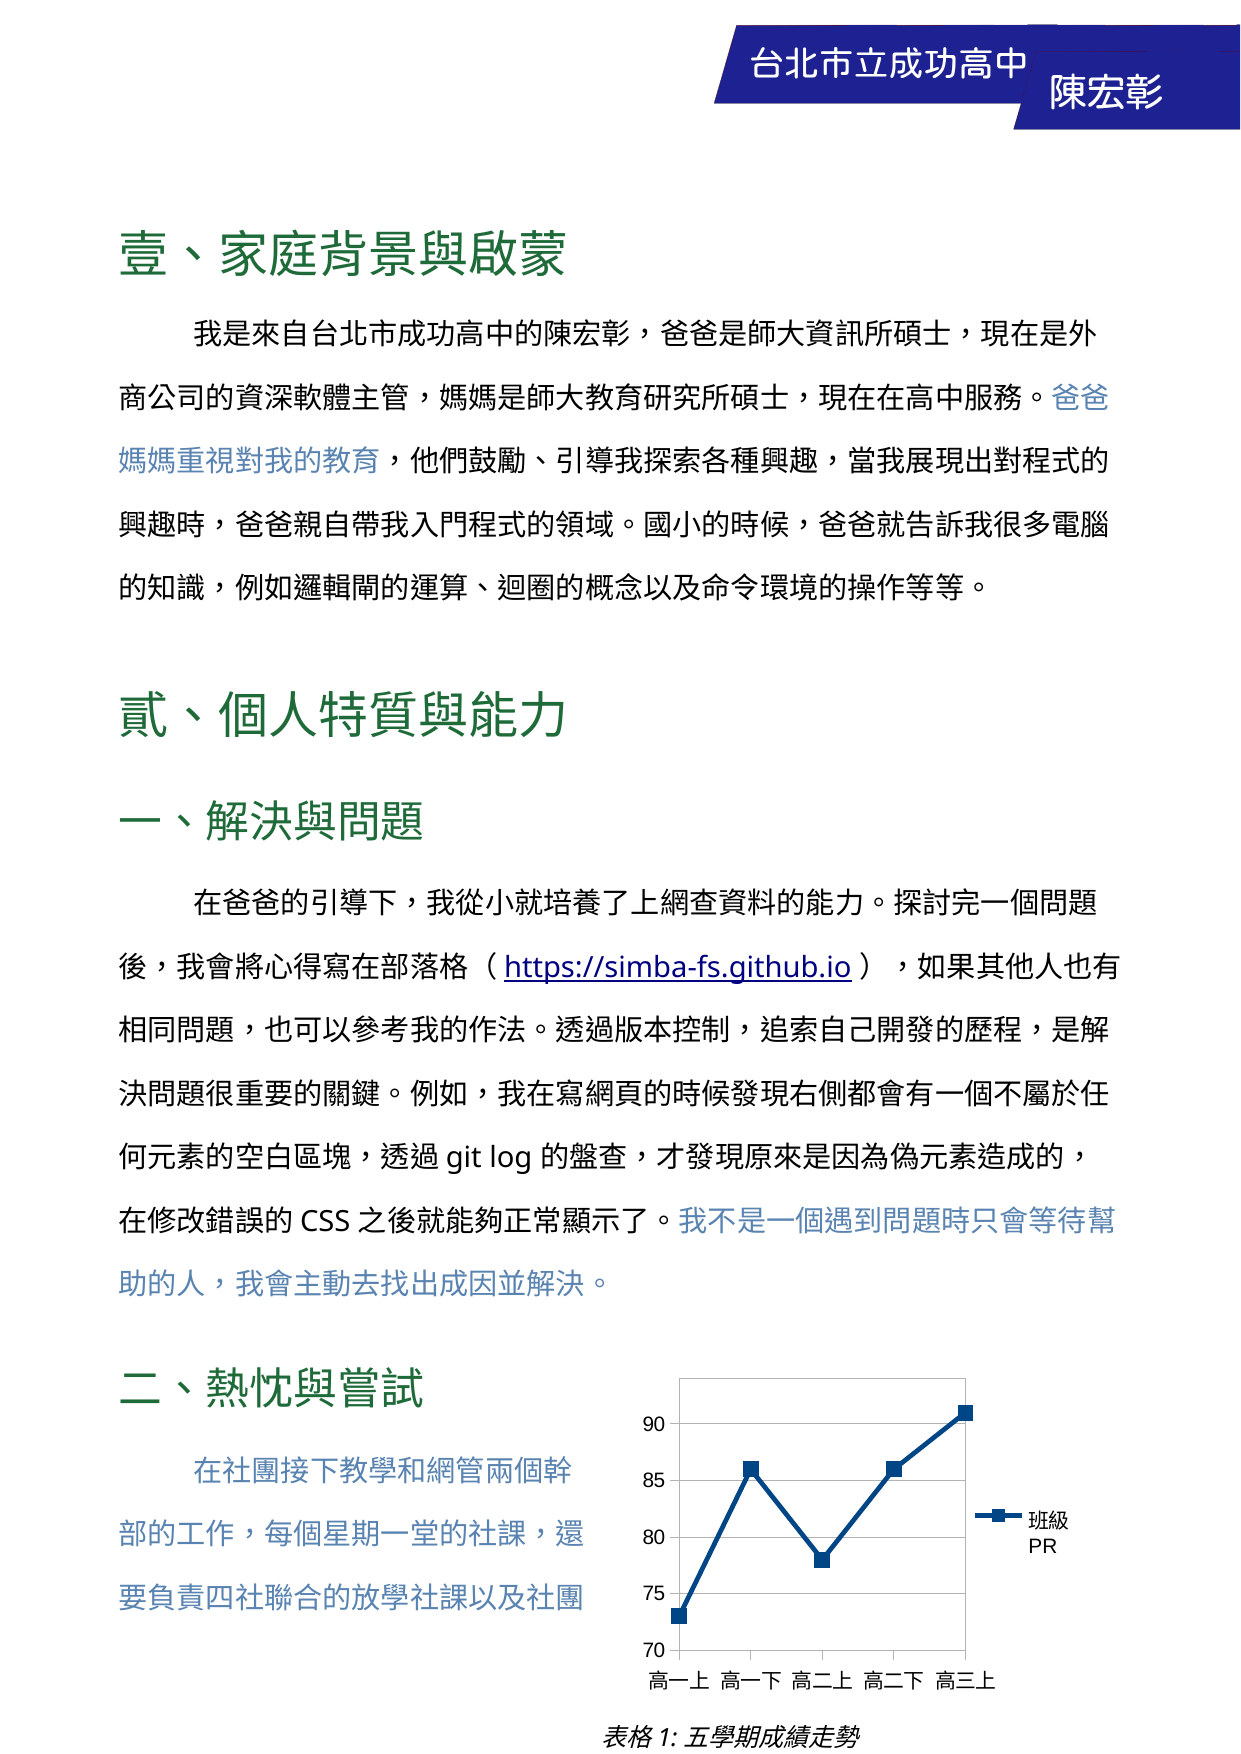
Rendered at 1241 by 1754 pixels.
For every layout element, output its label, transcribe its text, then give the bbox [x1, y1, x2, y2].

subtitle [1097, 1354, 1122, 1417]
text 表格 1: 五學期成績走勢 [601, 1363, 1097, 1754]
picture [0, 2, 1241, 154]
subtitle 二、熱忱與嘗試 [118, 1354, 601, 1417]
subtitle 貳、個人特質與能力 [118, 675, 1122, 747]
text [601, 1350, 1097, 1363]
text 我是來自台北市成功高中的陳宏彰，爸爸是師大資訊所碩士，現在是外商公司的資深軟體主管，媽媽是師大教育研究所碩士，現在在高中服務。爸爸媽媽重視對我的教育，他們鼓勵、引導我探索各種興趣，當我展現出對程式的興趣時，爸爸親自帶我入門程式的領域。國小的時候，爸爸就告訴我很多電腦的知識，例如邏輯閘的運算、迴圈的概念以及命令環境的操作等等。 [118, 311, 1122, 607]
subtitle 壹、家庭背景與啟蒙 [118, 214, 1122, 287]
text [1097, 1447, 1122, 1616]
subtitle 一、解決與問題 [118, 786, 1122, 850]
text 在社團接下教學和網管兩個幹部的工作，每個星期一堂的社課，還要負責四社聯合的放學社課以及社團 [118, 1447, 601, 1616]
text 在爸爸的引導下，我從小就培養了上網查資料的能力。探討完一個問題後，我會將心得寫在部落格（ https://simba-fs.github.io ），如果其他人也有相同問題，也可以參考我的作法。透過版本控制，追索自己開發的歷程，是解決問題很重要的關鍵。例如，我在寫網頁的時候發現右側都會有一個不屬於任何元素的空白區塊，透過 git log 的盤查，才發現原來是因為偽元素造成的，在修改錯誤的 CSS 之後就能夠正常顯示了。我不是一個遇到問題時只會等待幫助的人，我會主動去找出成因並解決。 [118, 880, 1122, 1303]
